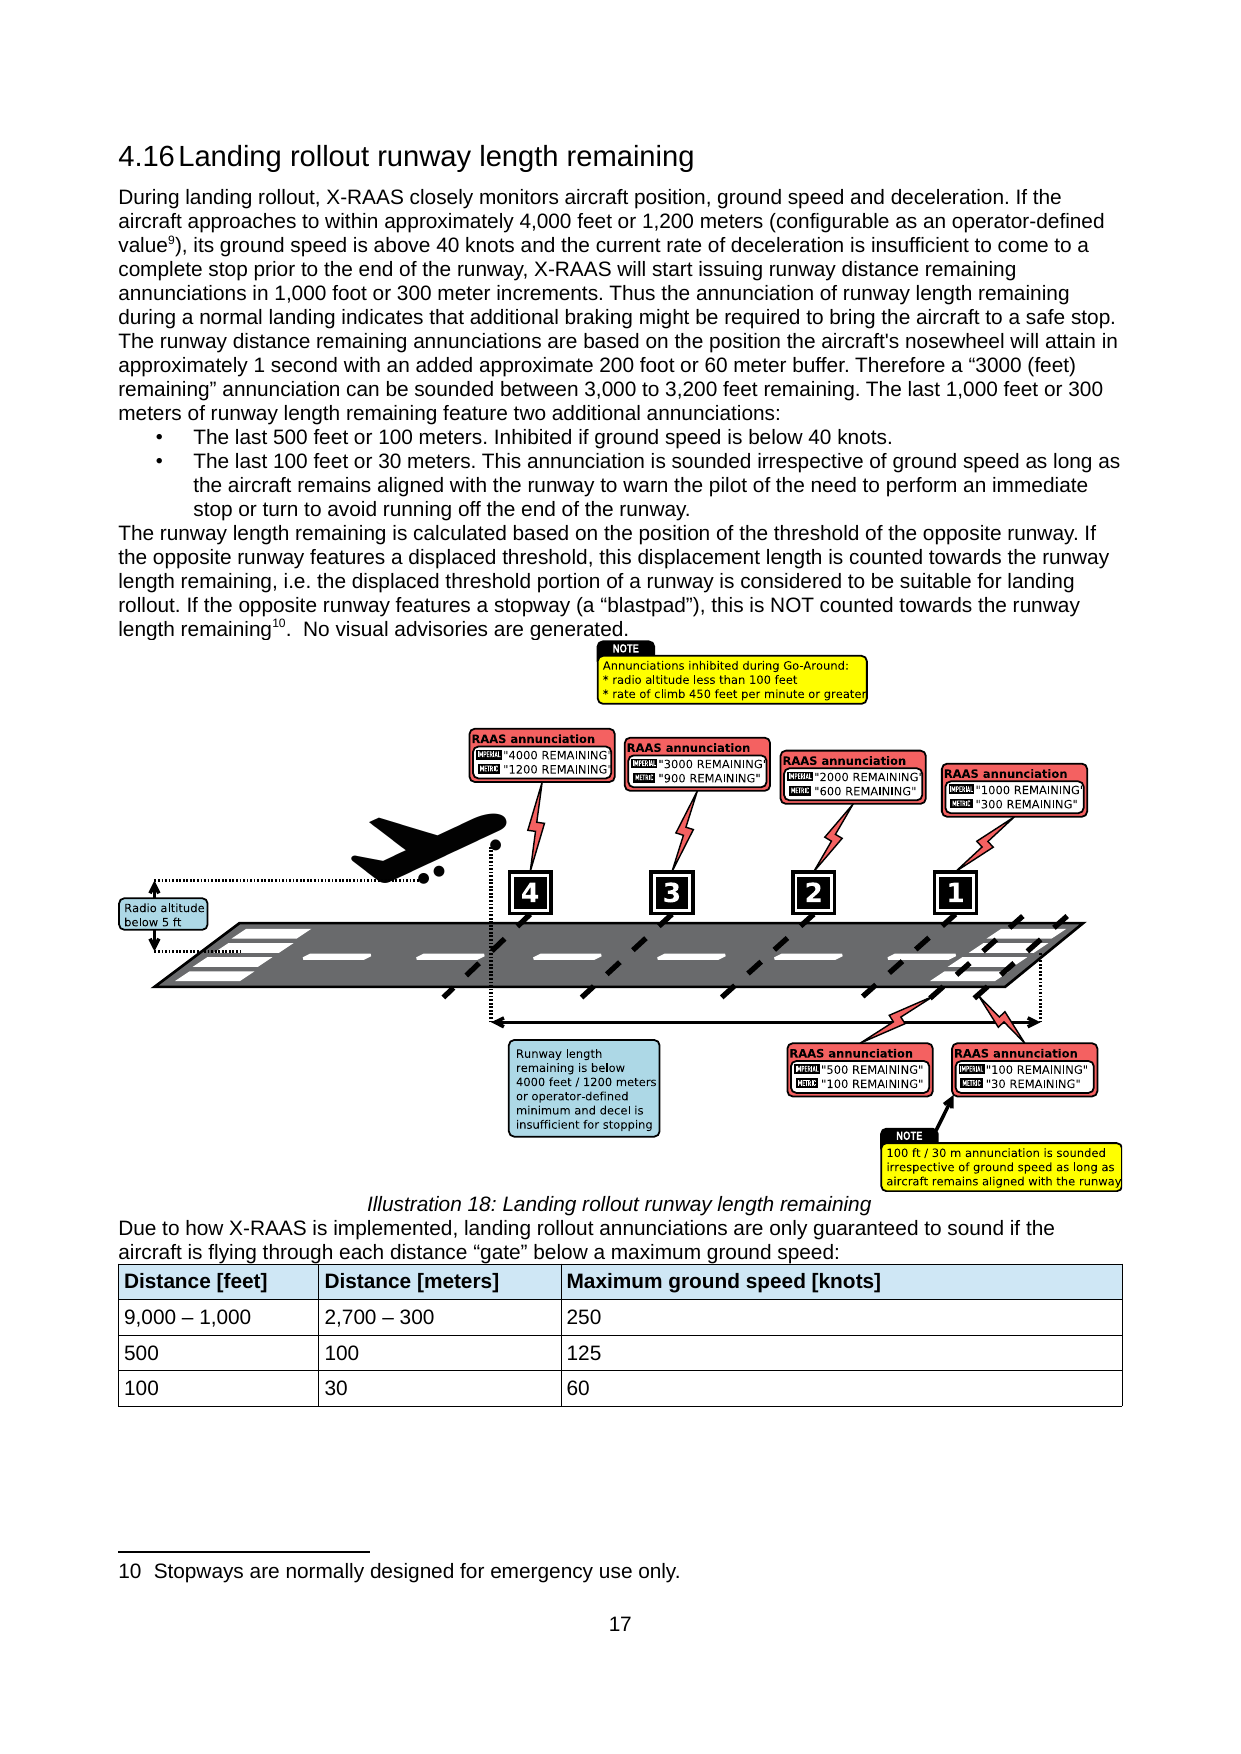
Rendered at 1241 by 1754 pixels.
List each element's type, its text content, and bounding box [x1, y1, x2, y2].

table_cell 9,000 – 1,000 [119, 1300, 318, 1334]
table_cell 100 [319, 1336, 561, 1370]
table_cell 125 [562, 1336, 1122, 1370]
table_header Distance [meters] [319, 1265, 561, 1299]
table_cell 100 [119, 1371, 318, 1406]
table_cell 60 [562, 1371, 1122, 1406]
list The last 500 feet or 100 meters. Inhibited if ground speed is below 40 knots. [156, 424, 1122, 449]
text During landing rollout, X-RAAS closely monitors aircraft position, ground speed and deceleration. If the aircraft approaches to within approximately 4,000 feet or 1,200 meters (configurable as an operator-defined value9), its ground speed is above 40 knots and the current rate of deceleration is insufficient to come to a complete stop prior to the end of the runway, X-RAAS will start issuing runway distance remaining annunciations in 1,000 foot or 300 meter increments. Thus the annunciation of runway length remaining during a normal landing indicates that additional braking might be required to bring the aircraft to a safe stop. The runway distance remaining annunciations are based on the position the aircraft's nosewheel will attain in approximately 1 second with an added approximate 200 foot or 60 meter buffer. Therefore a “3000 (feet) remaining” annunciation can be sounded between 3,000 to 3,200 feet remaining. The last 1,000 feet or 300 meters of runway length remaining feature two additional annunciations: [118, 185, 1122, 424]
text Due to how X-RAAS is implemented, landing rollout annunciations are only guaranteed to sound if the aircraft is flying through each distance “gate” below a maximum ground speed: [118, 1216, 1122, 1263]
table_cell 2,700 – 300 [319, 1300, 561, 1334]
text Illustration 18: Landing rollout runway length remaining [118, 1192, 1122, 1216]
list The last 100 feet or 30 meters. This annunciation is sounded irrespective of ground speed as long as the aircraft remains aligned with the runway to warn the pilot of the need to perform an immediate stop or turn to avoid running off the end of the runway. [156, 449, 1122, 521]
table_cell 500 [119, 1336, 318, 1370]
table_cell 250 [562, 1300, 1122, 1334]
text The runway length remaining is calculated based on the position of the threshold of the opposite runway. If the opposite runway features a displaced threshold, this displacement length is counted towards the runway length remaining, i.e. the displaced threshold portion of a runway is considered to be suitable for landing rollout. If the opposite runway features a stopway (a “blastpad”), this is NOT counted towards the runway length remaining. No visual advisories are generated. [118, 521, 1122, 640]
table_header Distance [feet] [119, 1265, 318, 1299]
subtitle Landing rollout runway length remaining [118, 139, 1122, 172]
table_cell 30 [319, 1371, 561, 1406]
table_header Maximum ground speed [knots] [562, 1265, 1122, 1299]
text Stopways are normally designed for emergency use only. [118, 1558, 1122, 1582]
